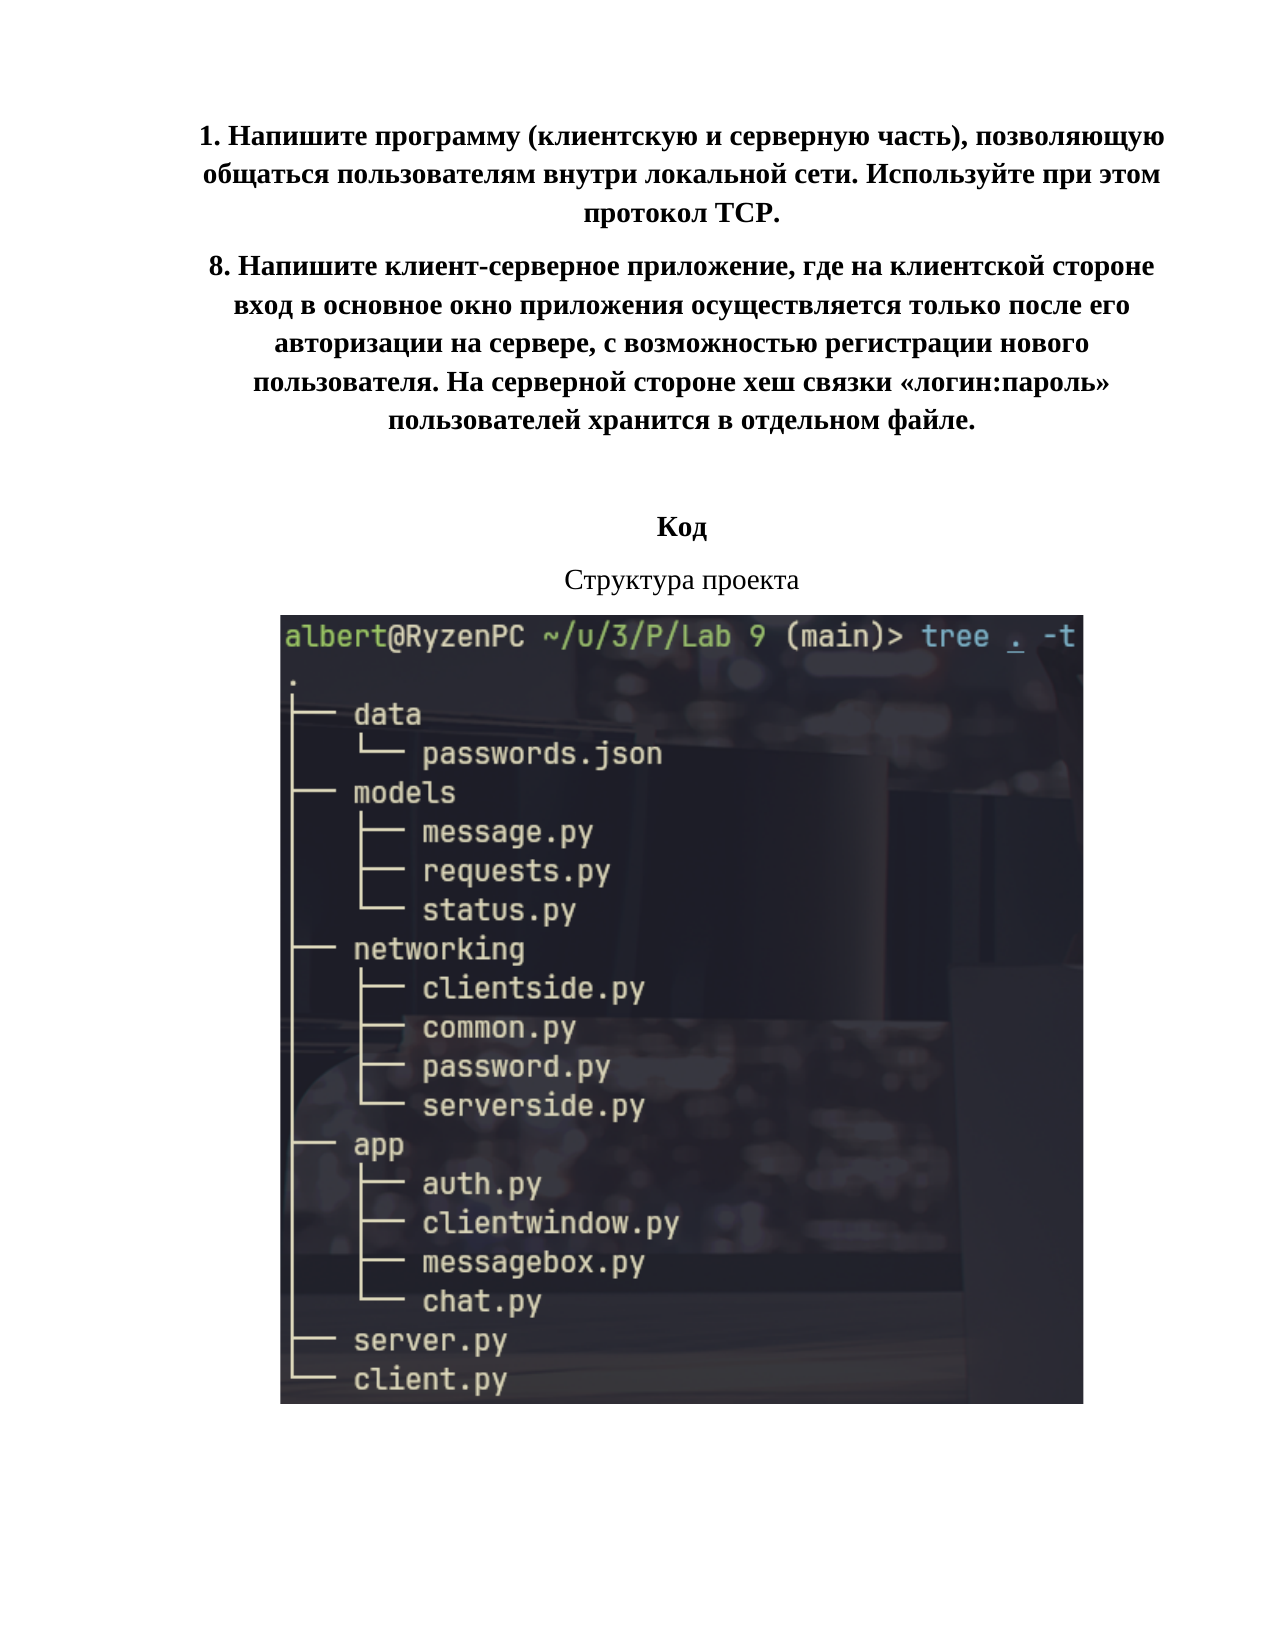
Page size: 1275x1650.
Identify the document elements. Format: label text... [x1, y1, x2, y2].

text Структура проекта [177, 562, 1186, 595]
picture [280, 615, 1084, 1404]
text 8. Напишите клиент-серверное приложение, где на клиентской стороне вход в основное окно приложения осуществляется только после его авторизации на сервере, с возможностью регистрации нового пользователя. На серверной стороне хеш связки «логин:пароль» пользователей хранится в отдельном файле. [177, 248, 1186, 436]
text Код [177, 509, 1186, 542]
text 1. Напишите программу (клиентскую и серверную часть), позволяющую общаться пользователям внутри локальной сети. Используйте при этом протокол TCP. [177, 118, 1186, 229]
